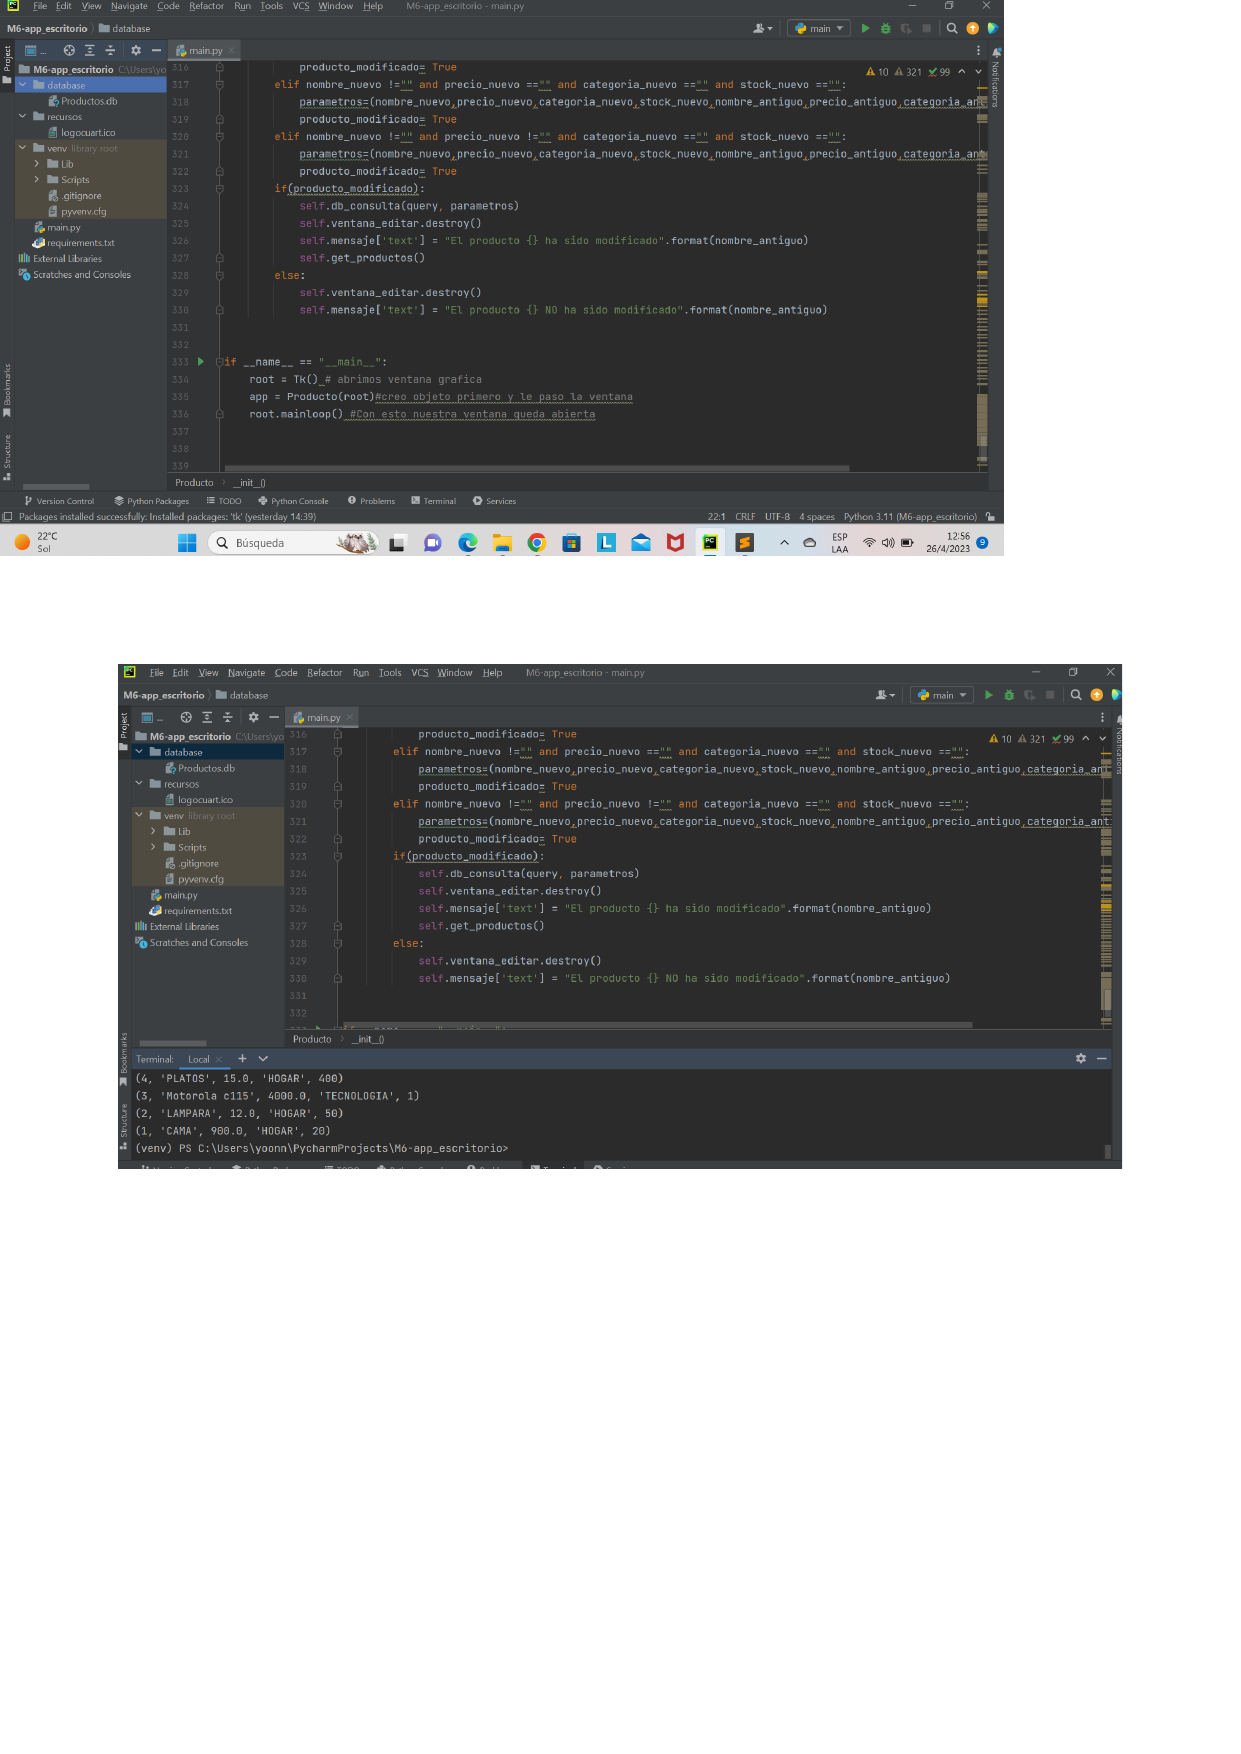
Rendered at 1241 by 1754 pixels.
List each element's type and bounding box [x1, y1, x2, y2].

picture [118, 664, 1123, 1169]
picture [0, 0, 1004, 556]
